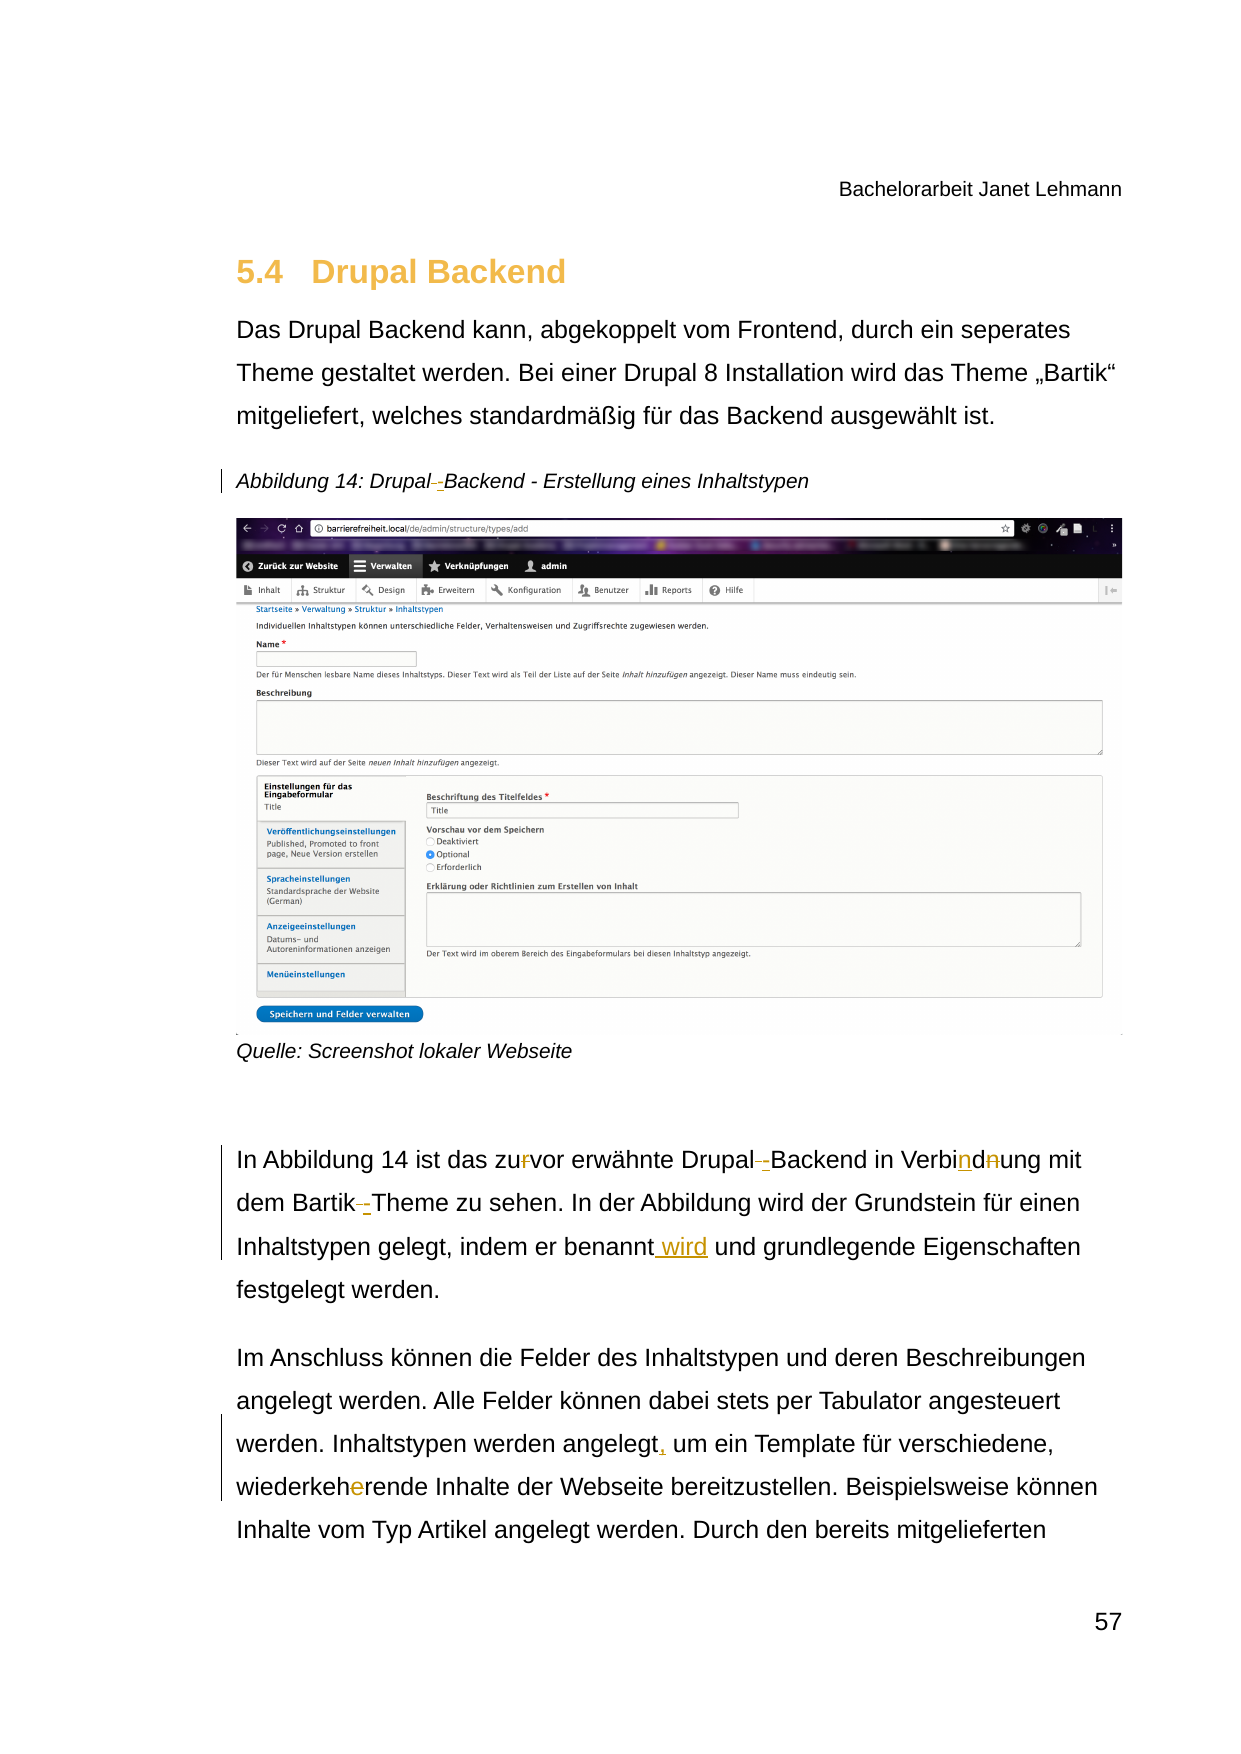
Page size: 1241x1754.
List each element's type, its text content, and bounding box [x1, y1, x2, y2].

text Quelle: Screenshot lokaler Webseite [236, 1035, 1122, 1063]
text In Abbildung 14 ist das zuvor erwähnte Drupal-Backend in Verbindung mit dem Bartik-Theme zu sehen. In der Abbildung wird der Grundstein für einen Inhaltstypen gelegt, indem er benannt wird und grundlegende Eigenschaften festgelegt werden. [236, 1145, 1122, 1303]
subtitle Drupal Backend [236, 251, 1122, 290]
picture [236, 518, 1123, 1035]
text Im Anschluss können die Felder des Inhaltstypen und deren Beschreibungen angelegt werden. Alle Felder können dabei stets per Tabulator angesteuert werden. Inhaltstypen werden angelegt, um ein Template für verschiedene, wiederkehrende Inhalte der Webseite bereitzustellen. Beispielsweise können Inhalte vom Typ Artikel angelegt werden. Durch den bereits mitgelieferten Inhaltstype Artikel erhält dieser Inhalt bereits ein Titelfeld und einen sogenannten „Body“, in dem der Inhalt des Artikels festgehalten werden kann. Wird erneut ein Titel angelegt, erscheinen die selben Felder. Es können beliebig viele Felder zu dem Inhaltstyp hinzugefügt oder entfernt werden. Des weiteren kann man die Ausgabe der Felder (beispielsweise die Auflösung bei Bildern) im Inhaltstypen festlegen, ohne ein Template zu überschreiben. [236, 1342, 1122, 1544]
text Das Drupal Backend kann, abgekoppelt vom Frontend, durch ein seperates Theme gestaltet werden. Bei einer Drupal 8 Installation wird das Theme „Bartik“ mitgeliefert, welches standardmäßig für das Backend ausgewählt ist. [236, 315, 1122, 430]
text Abbildung 14: Drupal-Backend - Erstellung eines Inhaltstypen [236, 469, 1122, 493]
